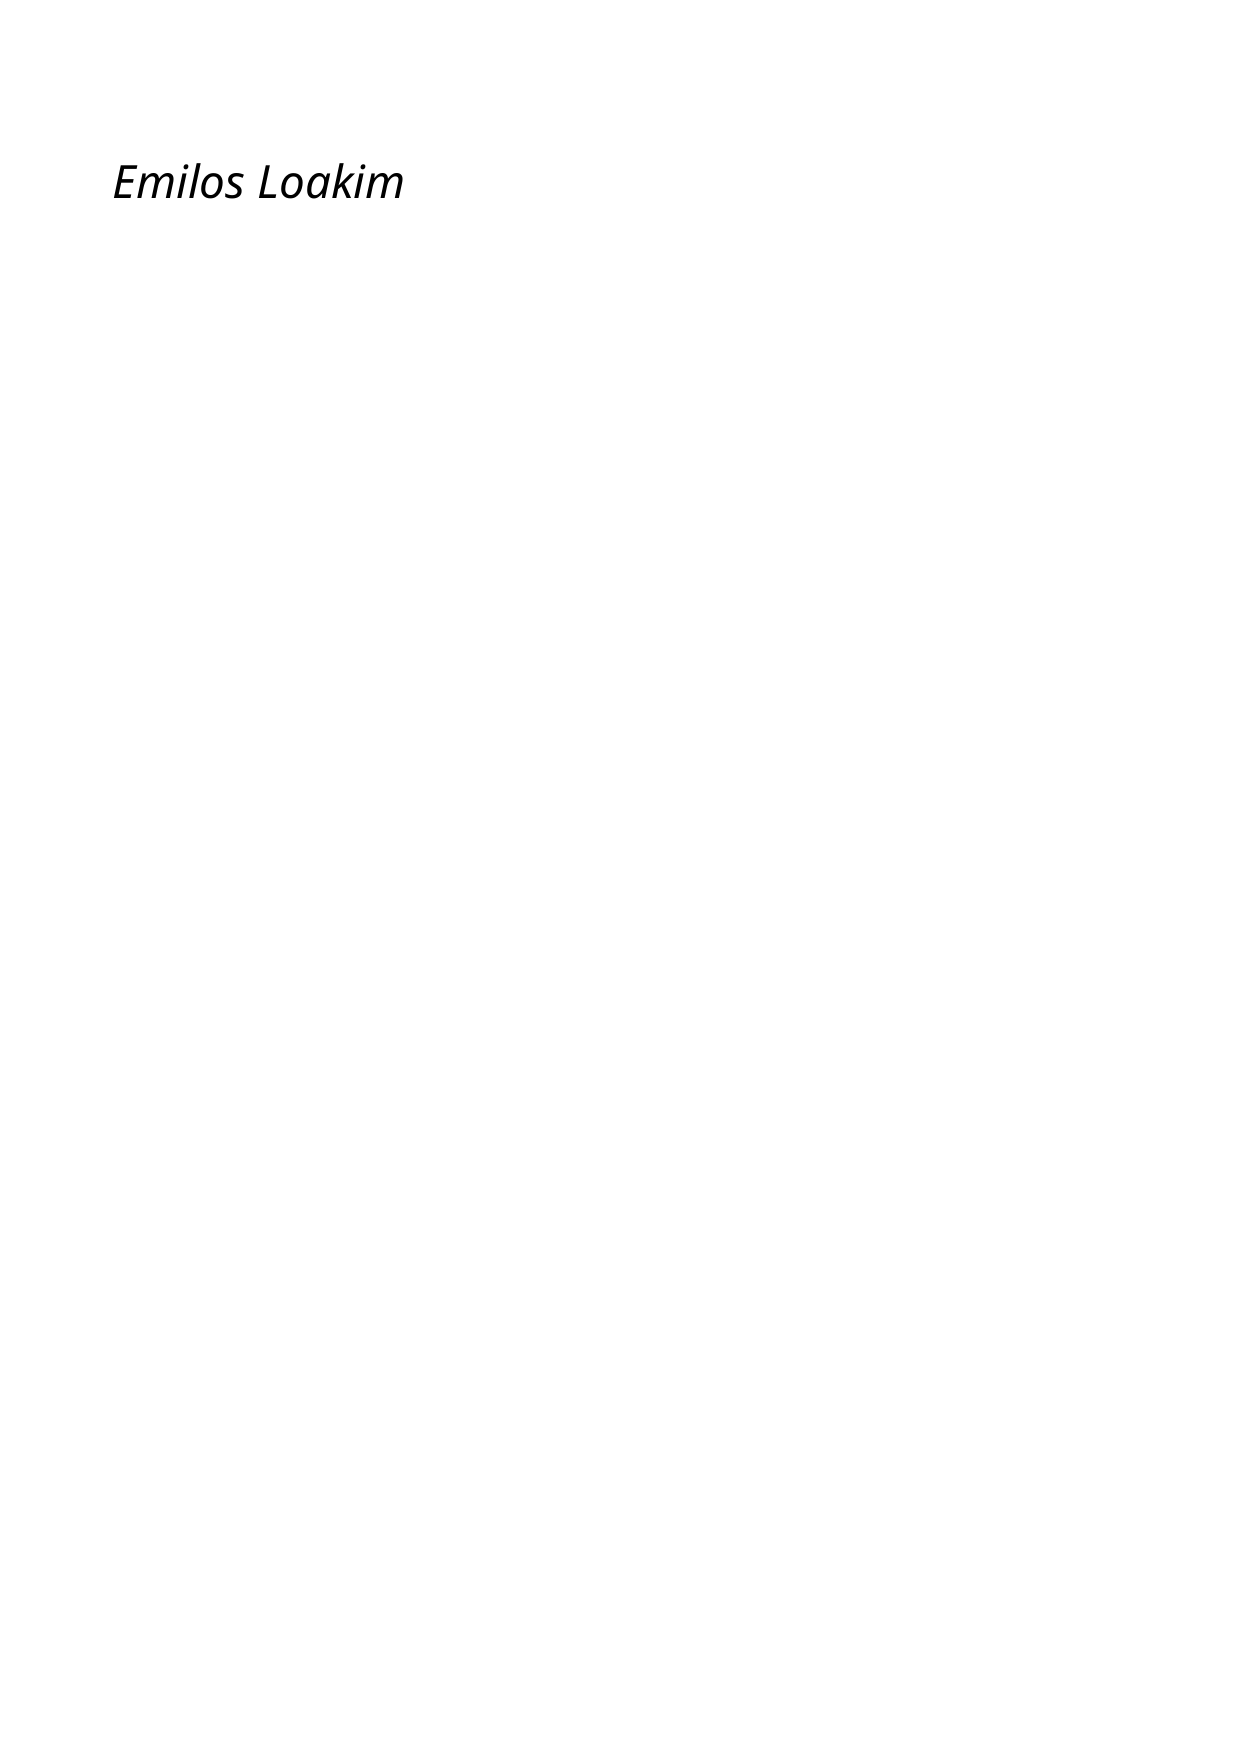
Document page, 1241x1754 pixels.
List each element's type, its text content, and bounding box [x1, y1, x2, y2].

text Emilos Loakim [112, 150, 1128, 212]
